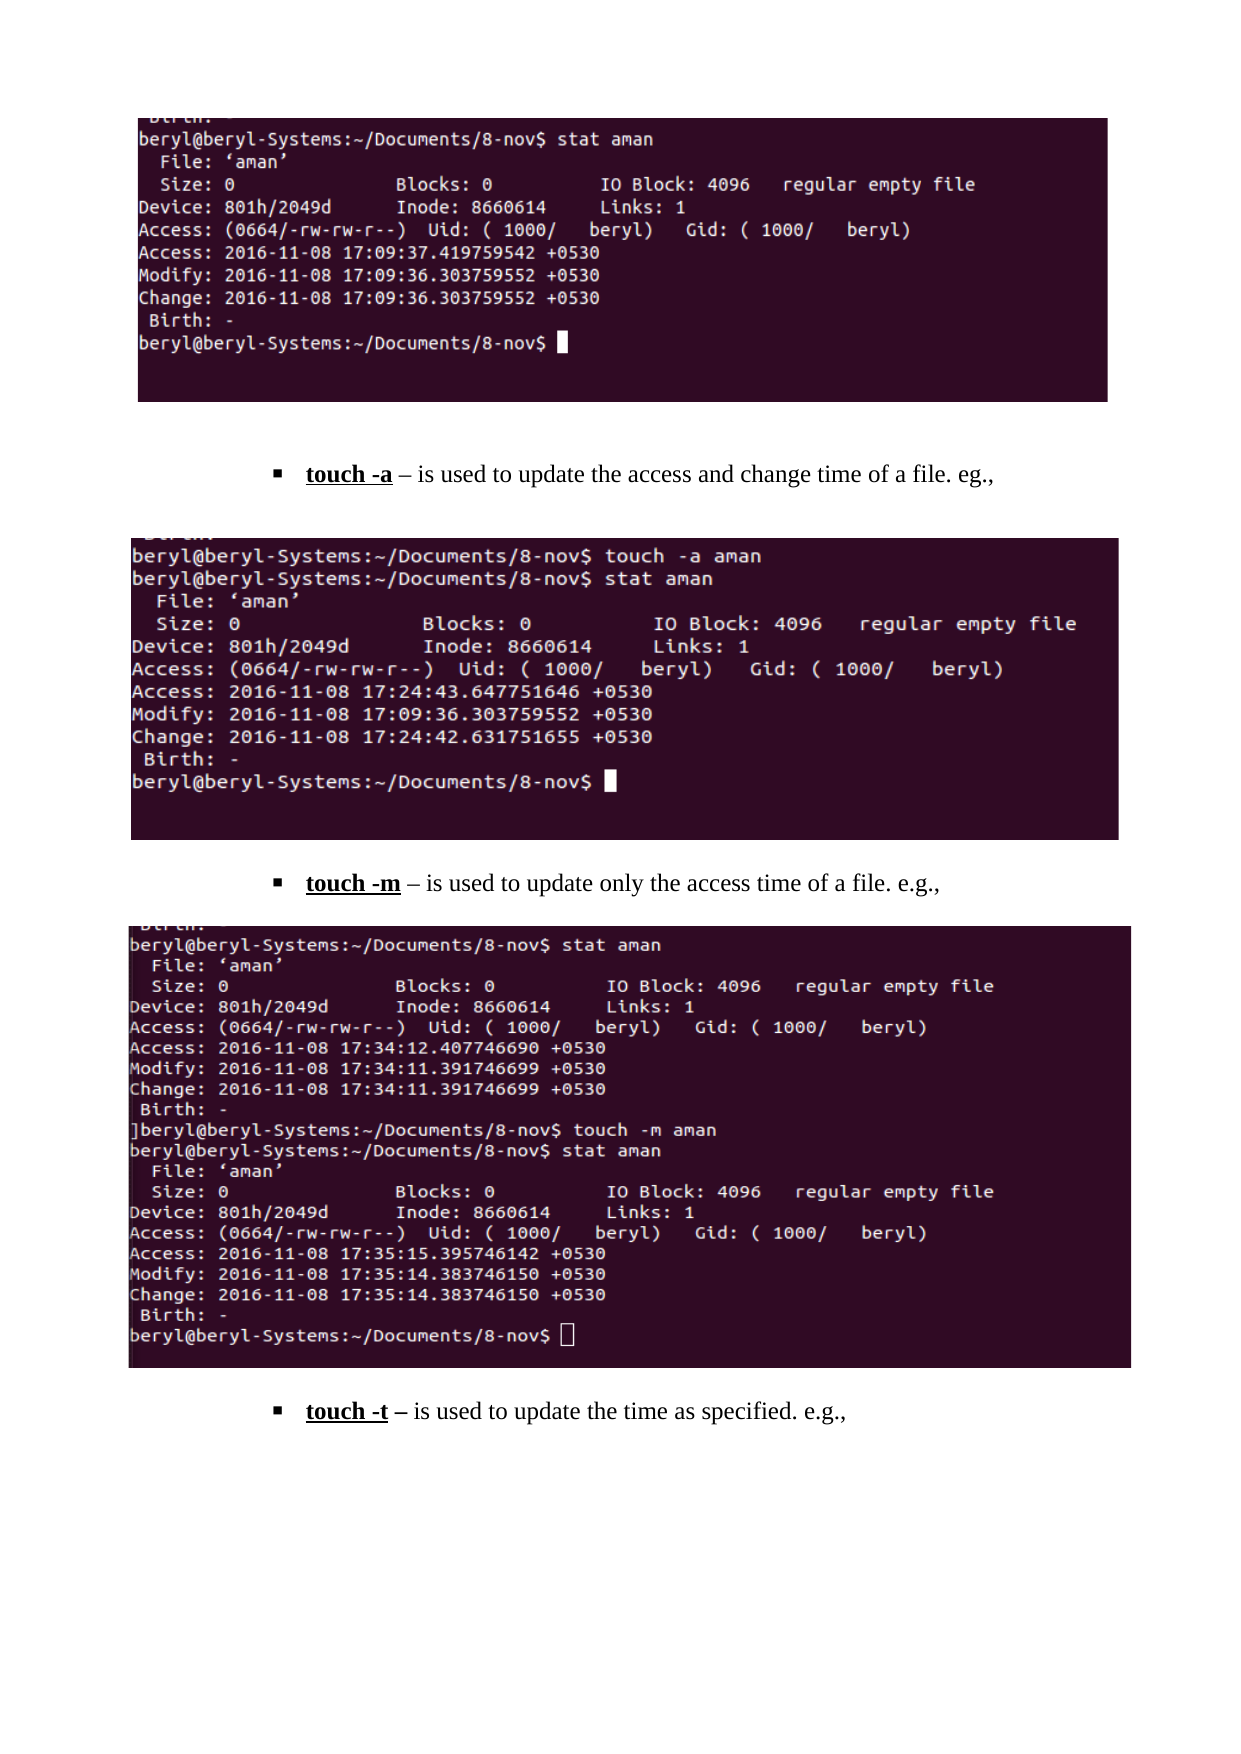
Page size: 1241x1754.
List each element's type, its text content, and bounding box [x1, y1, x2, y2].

list touch -m – is used to update only the access time of a file. e.g., [268, 868, 1122, 897]
picture [128, 926, 367, 1368]
picture [137, 118, 368, 402]
list touch -a – is used to update the access and change time of a file. eg., [268, 459, 1122, 488]
list touch -t – is used to update the time as specified. e.g., [268, 1396, 1122, 1425]
picture [131, 538, 313, 840]
